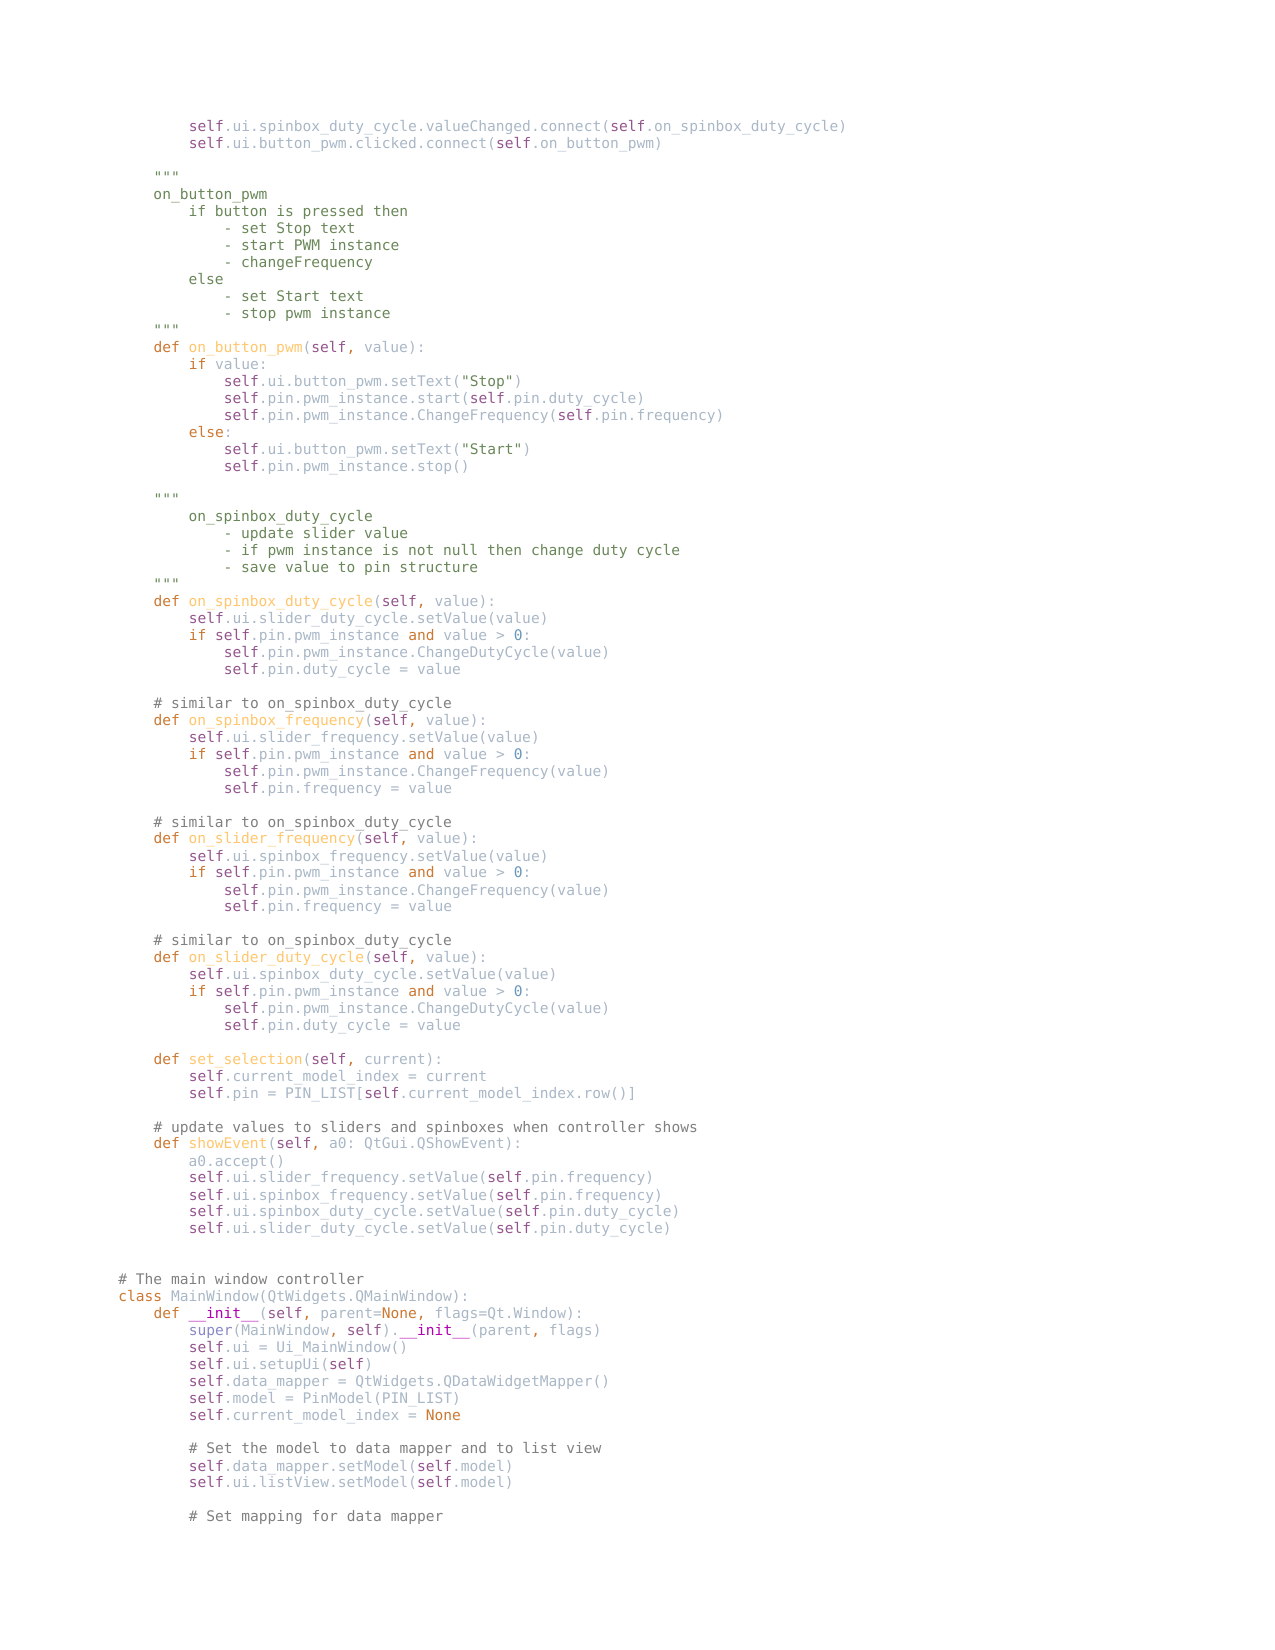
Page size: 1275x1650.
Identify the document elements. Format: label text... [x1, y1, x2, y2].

text self.ui.spinbox_duty_cycle.valueChanged.connect(self.on_spinbox_duty_cycle) self.ui.button_pwm.clicked.connect(self.on_button_pwm) """ on_button_pwm if button is pressed then - set Stop text - start PWM instance - changeFrequency else - set Start text - stop pwm instance """ def on_button_pwm(self, value): if value: self.ui.button_pwm.setText("Stop") self.pin.pwm_instance.start(self.pin.duty_cycle) self.pin.pwm_instance.ChangeFrequency(self.pin.frequency) else: self.ui.button_pwm.setText("Start") self.pin.pwm_instance.stop() """ on_spinbox_duty_cycle - update slider value - if pwm instance is not null then change duty cycle - save value to pin structure """ def on_spinbox_duty_cycle(self, value): self.ui.slider_duty_cycle.setValue(value) if self.pin.pwm_instance and value > 0: self.pin.pwm_instance.ChangeDutyCycle(value) self.pin.duty_cycle = value # similar to on_spinbox_duty_cycle def on_spinbox_frequency(self, value): self.ui.slider_frequency.setValue(value) if self.pin.pwm_instance and value > 0: self.pin.pwm_instance.ChangeFrequency(value) self.pin.frequency = value # similar to on_spinbox_duty_cycle def on_slider_frequency(self, value): self.ui.spinbox_frequency.setValue(value) if self.pin.pwm_instance and value > 0: self.pin.pwm_instance.ChangeFrequency(value) self.pin.frequency = value # similar to on_spinbox_duty_cycle def on_slider_duty_cycle(self, value): self.ui.spinbox_duty_cycle.setValue(value) if self.pin.pwm_instance and value > 0: self.pin.pwm_instance.ChangeDutyCycle(value) self.pin.duty_cycle = value def set_selection(self, current): self.current_model_index = current self.pin = PIN_LIST[self.current_model_index.row()] # update values to sliders and spinboxes when controller shows def showEvent(self, a0: QtGui.QShowEvent): a0.accept() self.ui.slider_frequency.setValue(self.pin.frequency) self.ui.spinbox_frequency.setValue(self.pin.frequency) self.ui.spinbox_duty_cycle.setValue(self.pin.duty_cycle) self.ui.slider_duty_cycle.setValue(self.pin.duty_cycle) # The main window controller class MainWindow(QtWidgets.QMainWindow): def __init__(self, parent=None, flags=Qt.Window): super(MainWindow, self).__init__(parent, flags) self.ui = Ui_MainWindow() self.ui.setupUi(self) self.data_mapper = QtWidgets.QDataWidgetMapper() self.model = PinModel(PIN_LIST) self.current_model_index = None # Set the model to data mapper and to list view self.data_mapper.setModel(self.model) self.ui.listView.setModel(self.model) # Set mapping for data mapper [118, 118, 1157, 1525]
